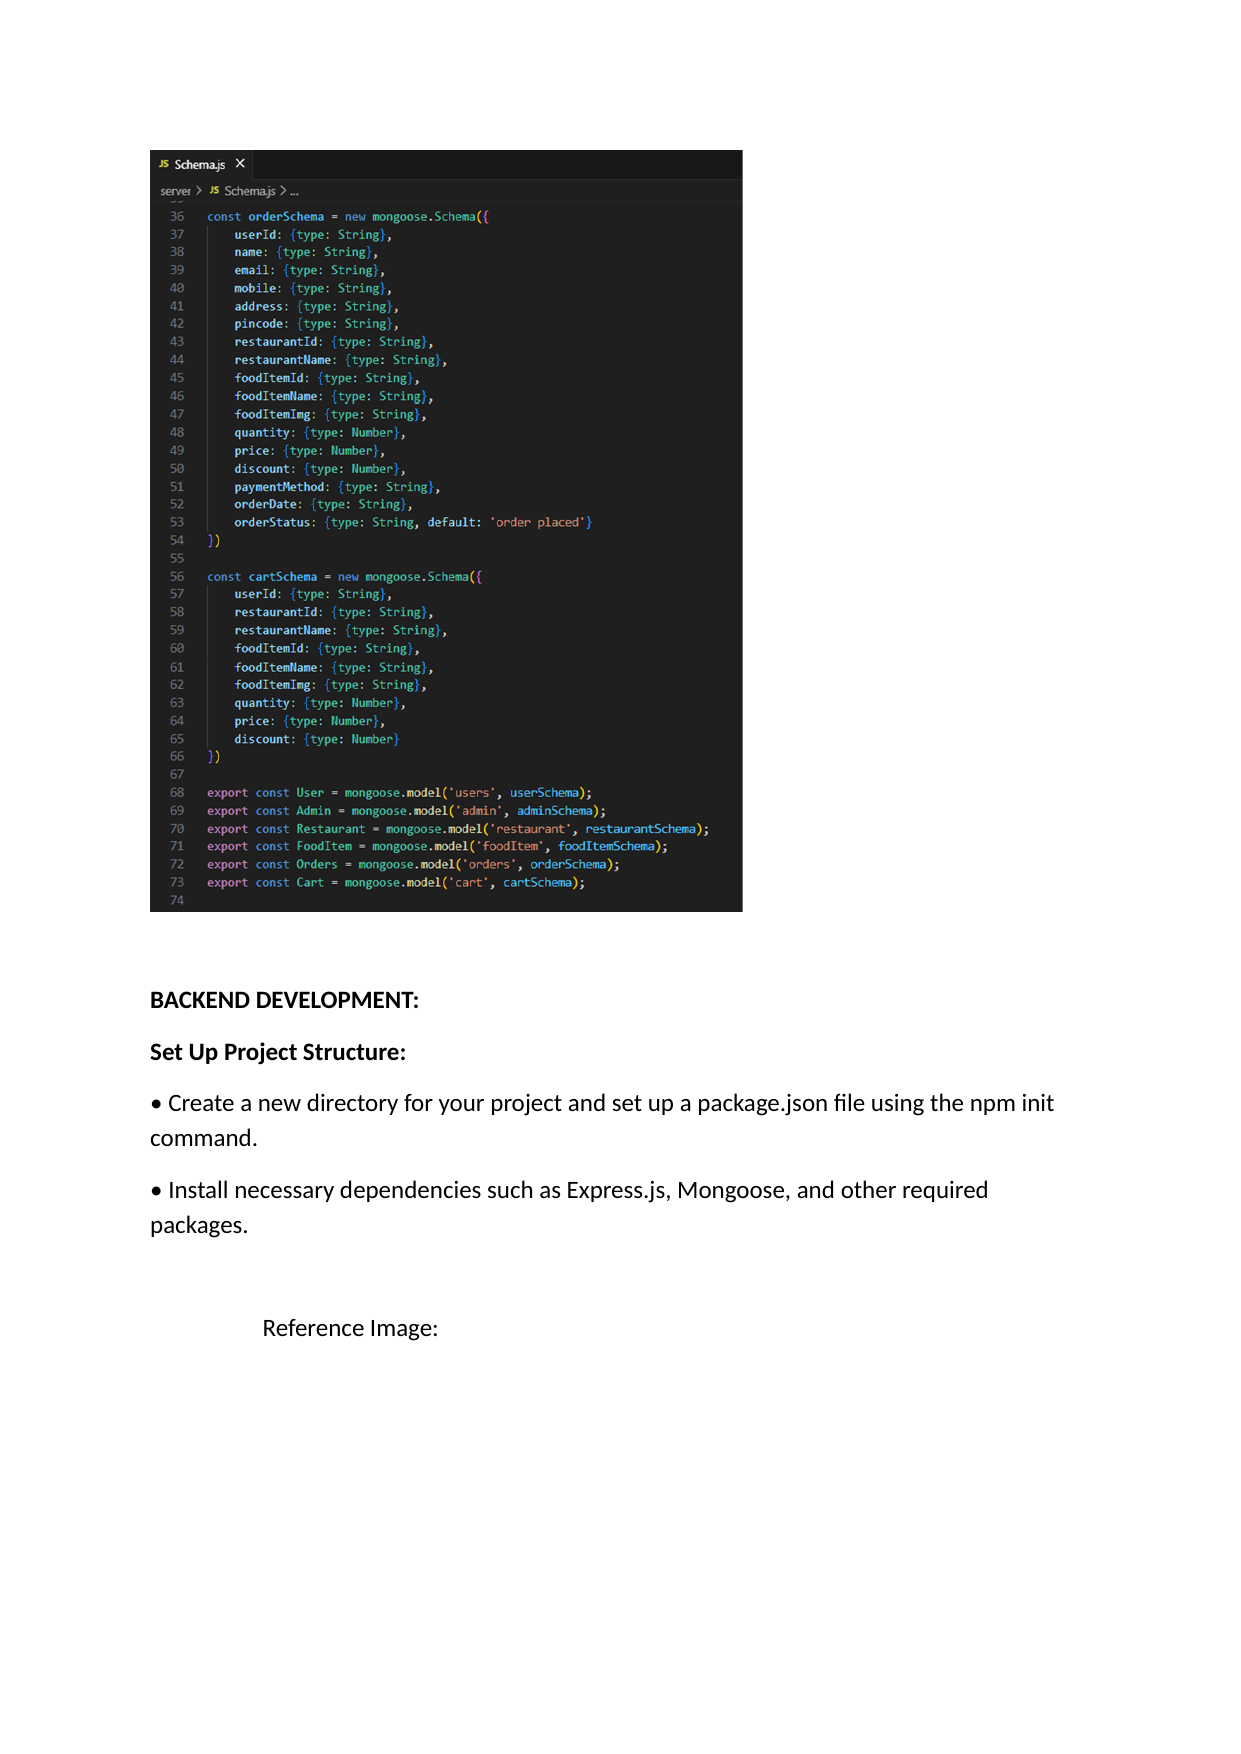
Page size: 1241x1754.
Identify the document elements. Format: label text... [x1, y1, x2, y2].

text Reference Image: [150, 1313, 1090, 1343]
text • Install necessary dependencies such as Express.js, Mongoose, and other required packages. [150, 1174, 1090, 1240]
text Set Up Project Structure: [150, 1036, 1090, 1066]
text BACKEND DEVELOPMENT: [150, 984, 1090, 1015]
text • Create a new directory for your project and set up a package.json file using the npm init command. [150, 1088, 1090, 1153]
